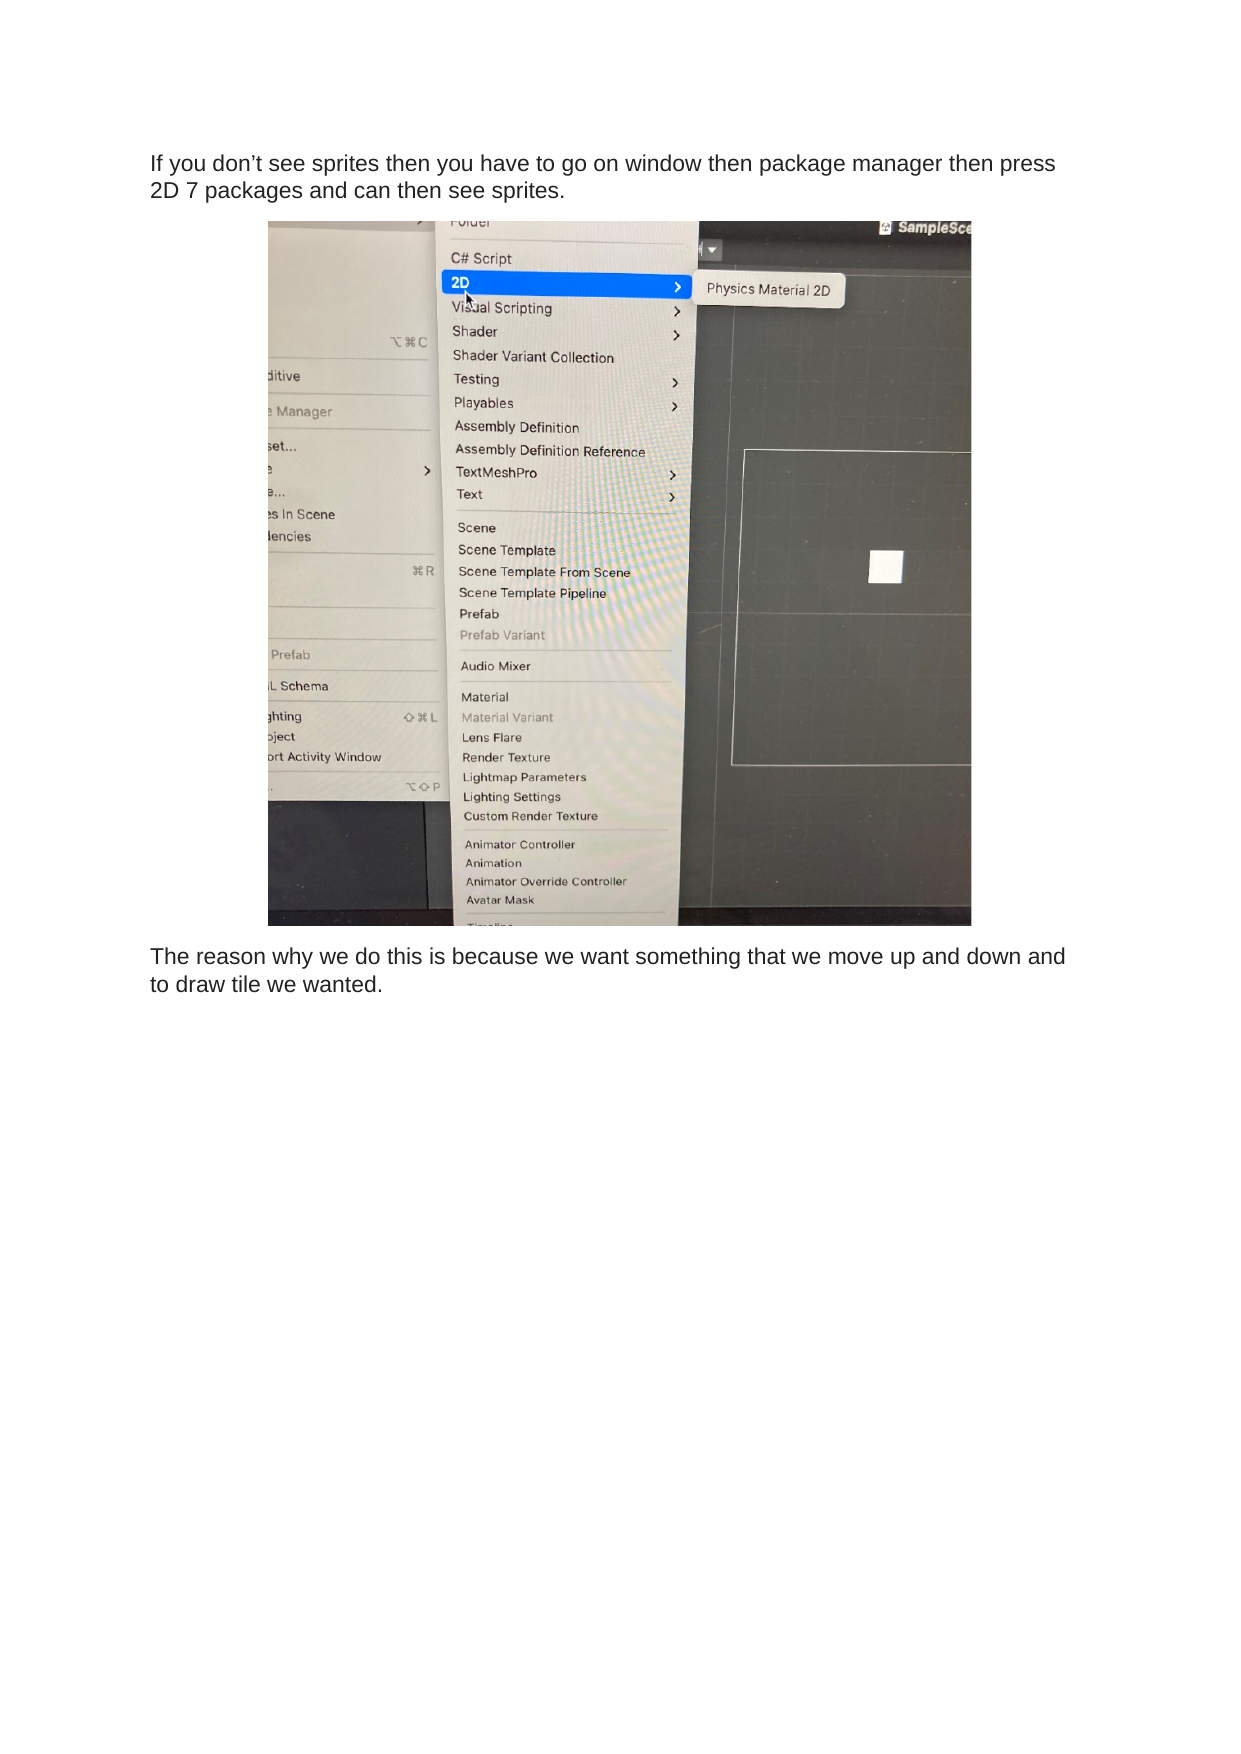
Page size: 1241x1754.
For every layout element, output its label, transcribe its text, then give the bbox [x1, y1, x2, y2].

text The reason why we do this is because we want something that we move up and down and to draw tile we wanted. [150, 943, 1090, 997]
text If you don’t see sprites then you have to go on window then package manager then press 2D 7 packages and can then see sprites. [150, 150, 1090, 204]
